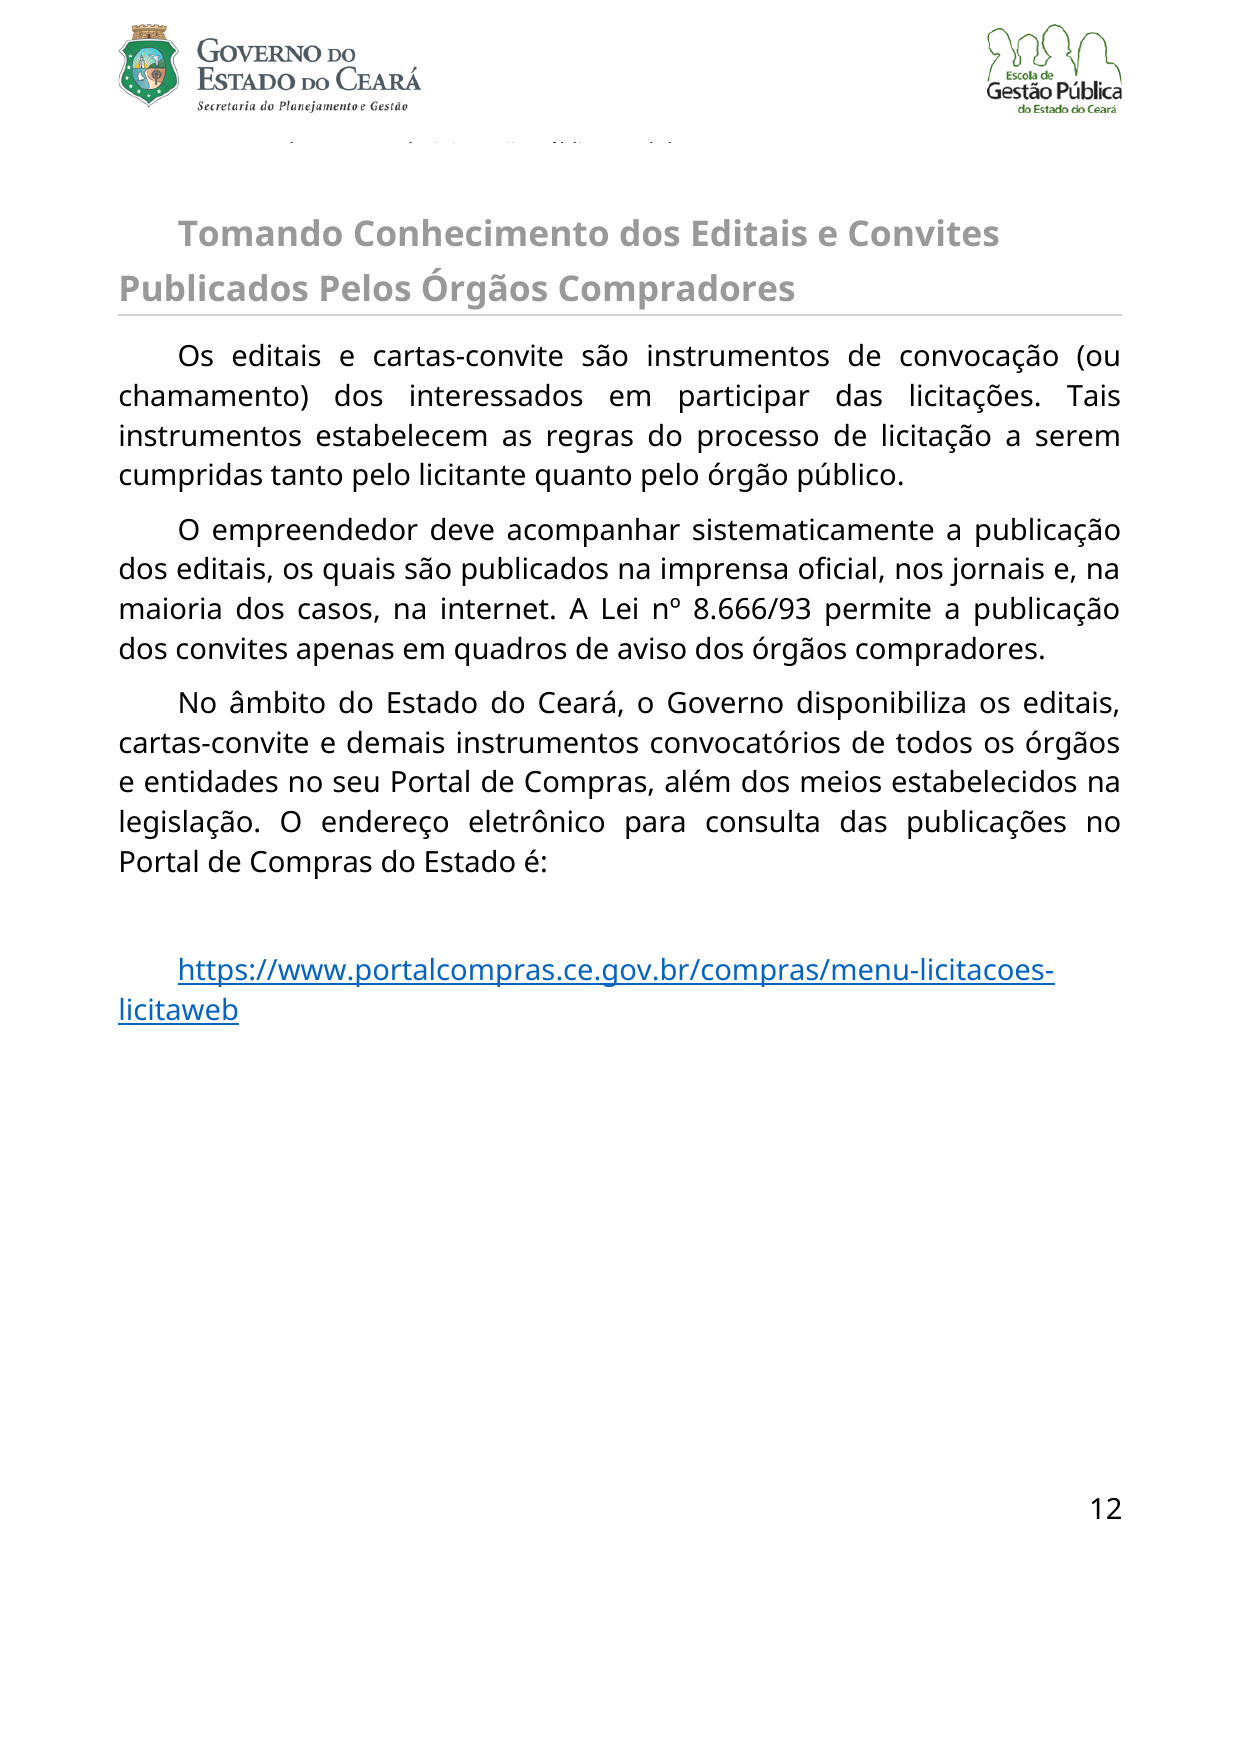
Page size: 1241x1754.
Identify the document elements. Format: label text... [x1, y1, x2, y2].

text Os editais e cartas-convite são instrumentos de convocação (ou chamamento) dos interessados em participar das licitações. Tais instrumentos estabelecem as regras do processo de licitação a serem cumpridas tanto pelo licitante quanto pelo órgão público. [118, 336, 1122, 494]
subtitle Tomando Conhecimento dos Editais e Convites Publicados Pelos Órgãos Compradores [118, 208, 1122, 314]
text https://www.portalcompras.ce.gov.br/compras/menu-licitacoes-licitaweb [118, 949, 1122, 1029]
text O empreendedor deve acompanhar sistematicamente a publicação dos editais, os quais são publicados na imprensa oficial, nos jornais e, na maioria dos casos, na internet. A Lei nº 8.666/93 permite a publicação dos convites apenas em quadros de aviso dos órgãos compradores. [118, 509, 1122, 668]
picture [118, 24, 1122, 113]
text No âmbito do Estado do Ceará, o Governo disponibiliza os editais, cartas-convite e demais instrumentos convocatórios de todos os órgãos e entidades no seu Portal de Compras, além dos meios estabelecidos na legislação. O endereço eletrônico para consulta das publicações no Portal de Compras do Estado é: [118, 682, 1122, 881]
